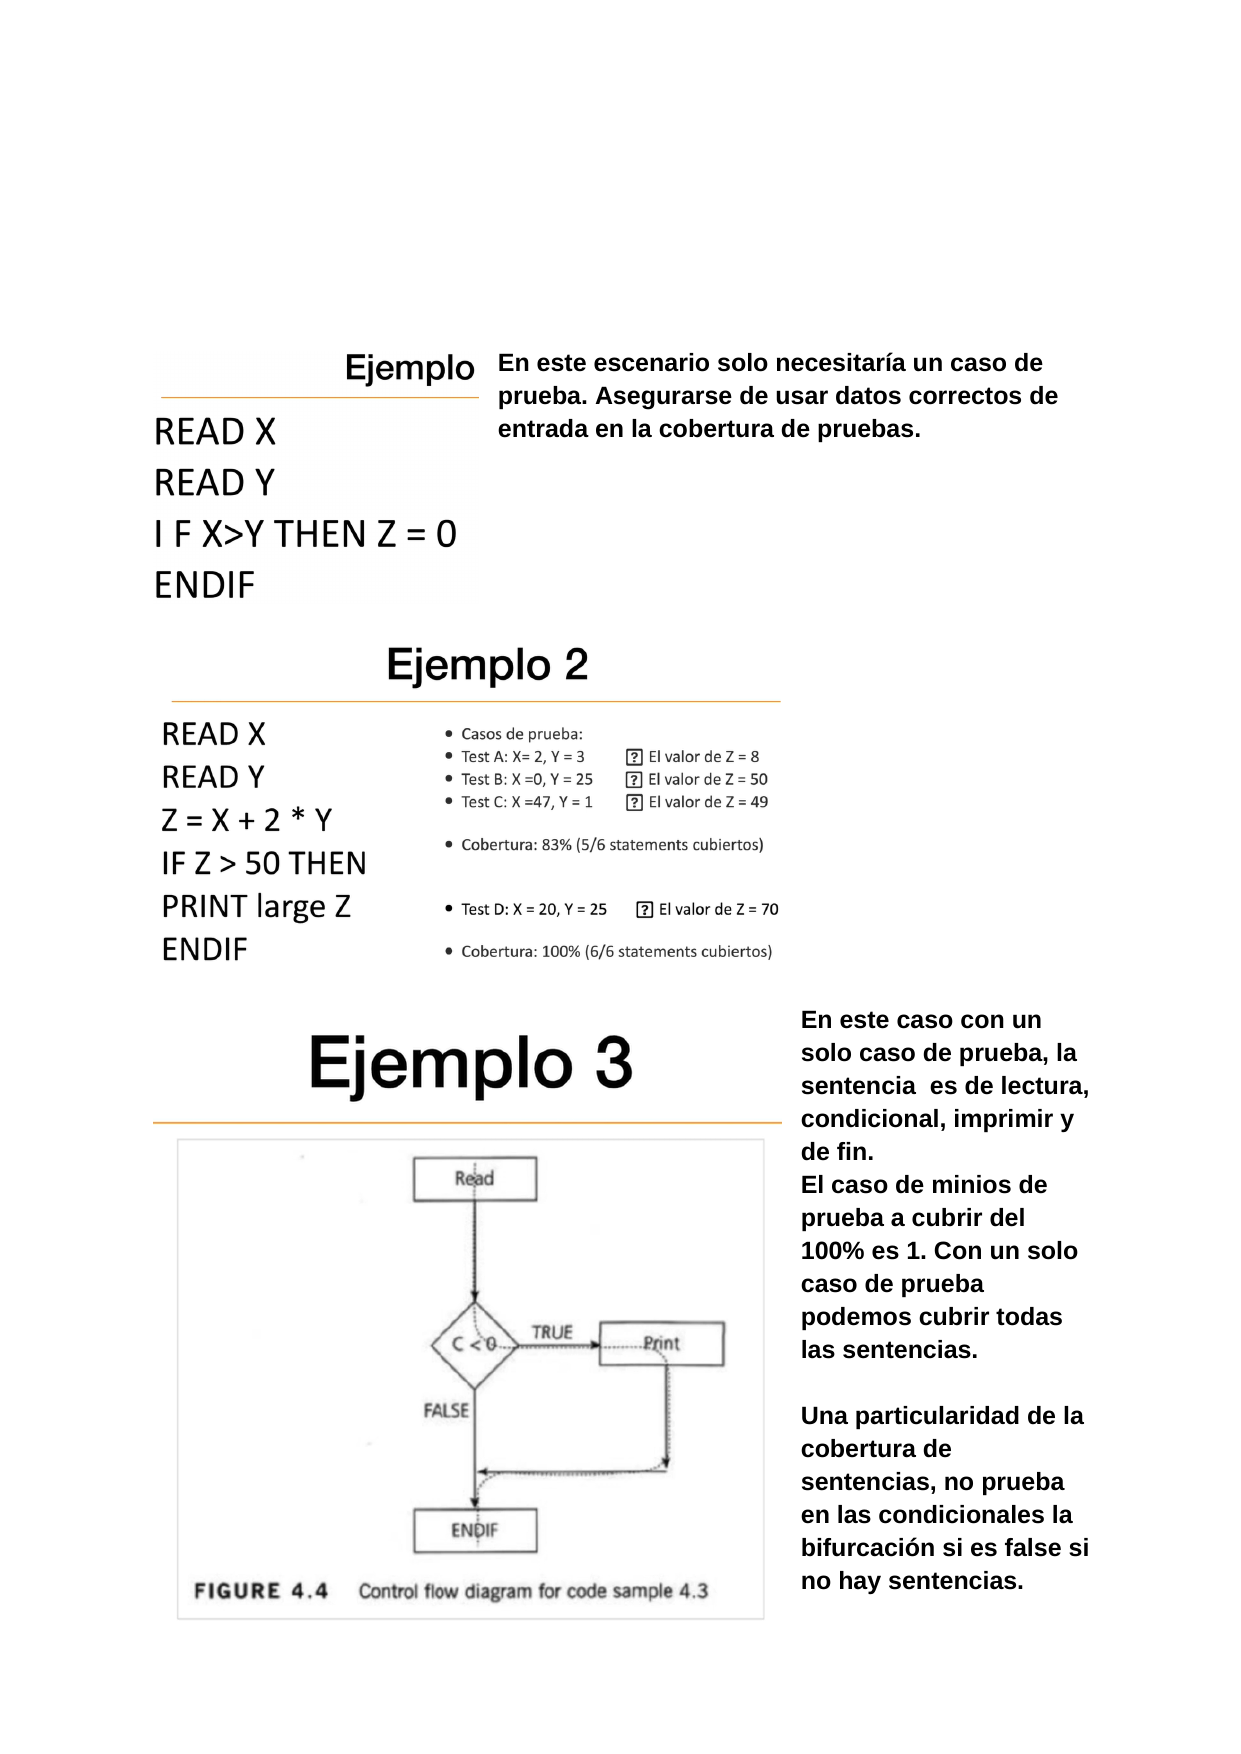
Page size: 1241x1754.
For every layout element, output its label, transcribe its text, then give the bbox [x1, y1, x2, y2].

picture [150, 645, 781, 968]
text Una particularidad de la cobertura de sentencias, no prueba en las condicionales la bifurcación si es false si no hay sentencias. [782, 1401, 1090, 1595]
text El caso de minios de prueba a cubrir del 100% es 1. Con un solo caso de prueba podemos cubrir todas las sentencias. [782, 1170, 1090, 1364]
text En este caso con un solo caso de prueba, la sentencia es de lectura, condicional, imprimir y de fin. [150, 1005, 1090, 1166]
text En este escenario solo necesitaría un caso de prueba. Asegurarse de usar datos correctos de entrada en la cobertura de pruebas. [150, 348, 1090, 443]
picture [153, 351, 479, 604]
picture [153, 1008, 782, 1622]
